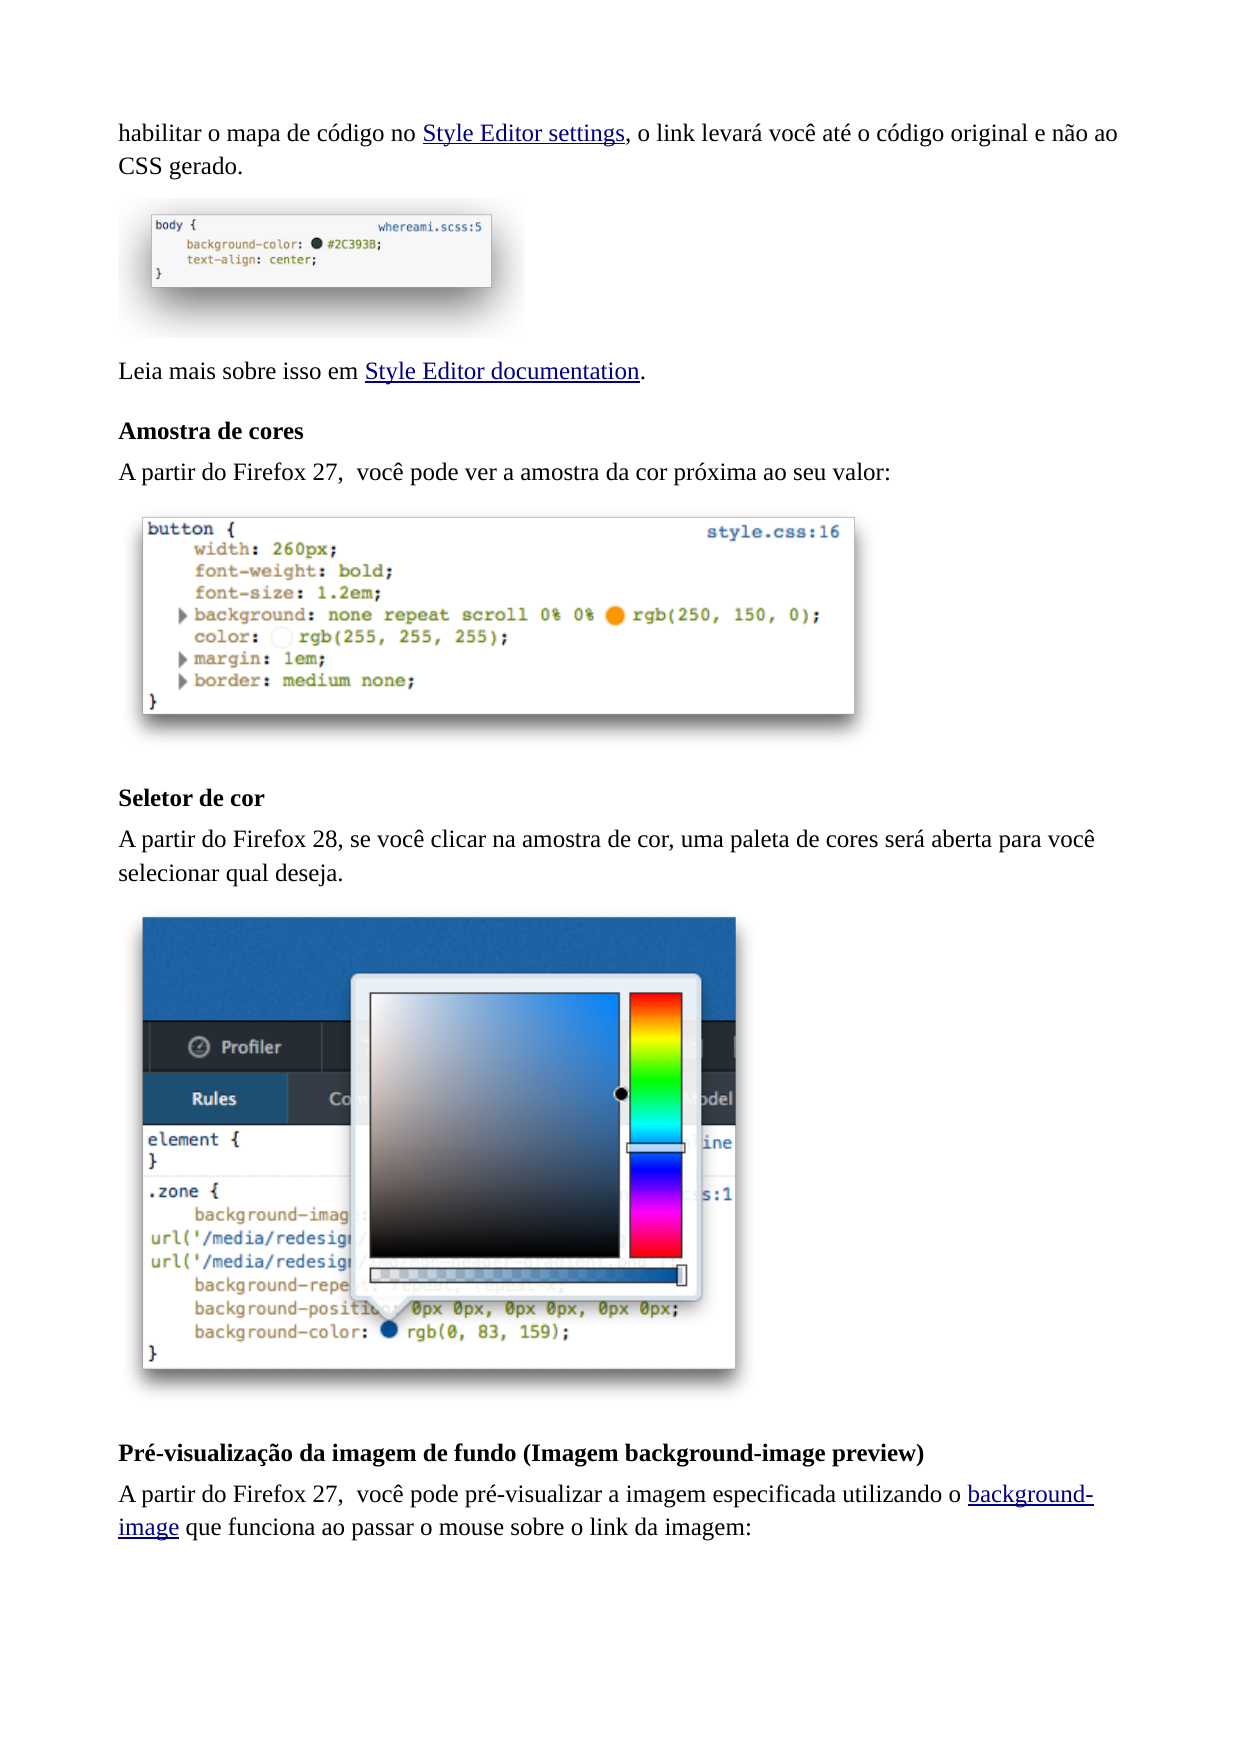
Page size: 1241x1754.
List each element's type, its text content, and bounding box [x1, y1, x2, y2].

subtitle Seletor de cor [118, 783, 1122, 812]
picture [118, 905, 761, 1407]
text A partir do Firefox 28, se você clicar na amostra de cor, uma paleta de cores será aberta para você selecionar qual deseja. [118, 824, 1122, 886]
subtitle Pré-visualização da imagem de fundo (Imagem background-image preview) [118, 1438, 1122, 1467]
text Leia mais sobre isso em Style Editor documentation. [118, 356, 1122, 385]
picture [118, 505, 879, 752]
subtitle Amostra de cores [118, 416, 1122, 445]
picture [118, 198, 525, 338]
text A partir do Firefox 27, você pode ver a amostra da cor próxima ao seu valor: [118, 457, 1122, 486]
text habilitar o mapa de código no Style Editor settings, o link levará você até o código original e não ao CSS gerado. [118, 118, 1122, 180]
text A partir do Firefox 27, você pode pré-visualizar a imagem especificada utilizando o background-image que funciona ao passar o mouse sobre o link da imagem: [118, 1479, 1122, 1541]
